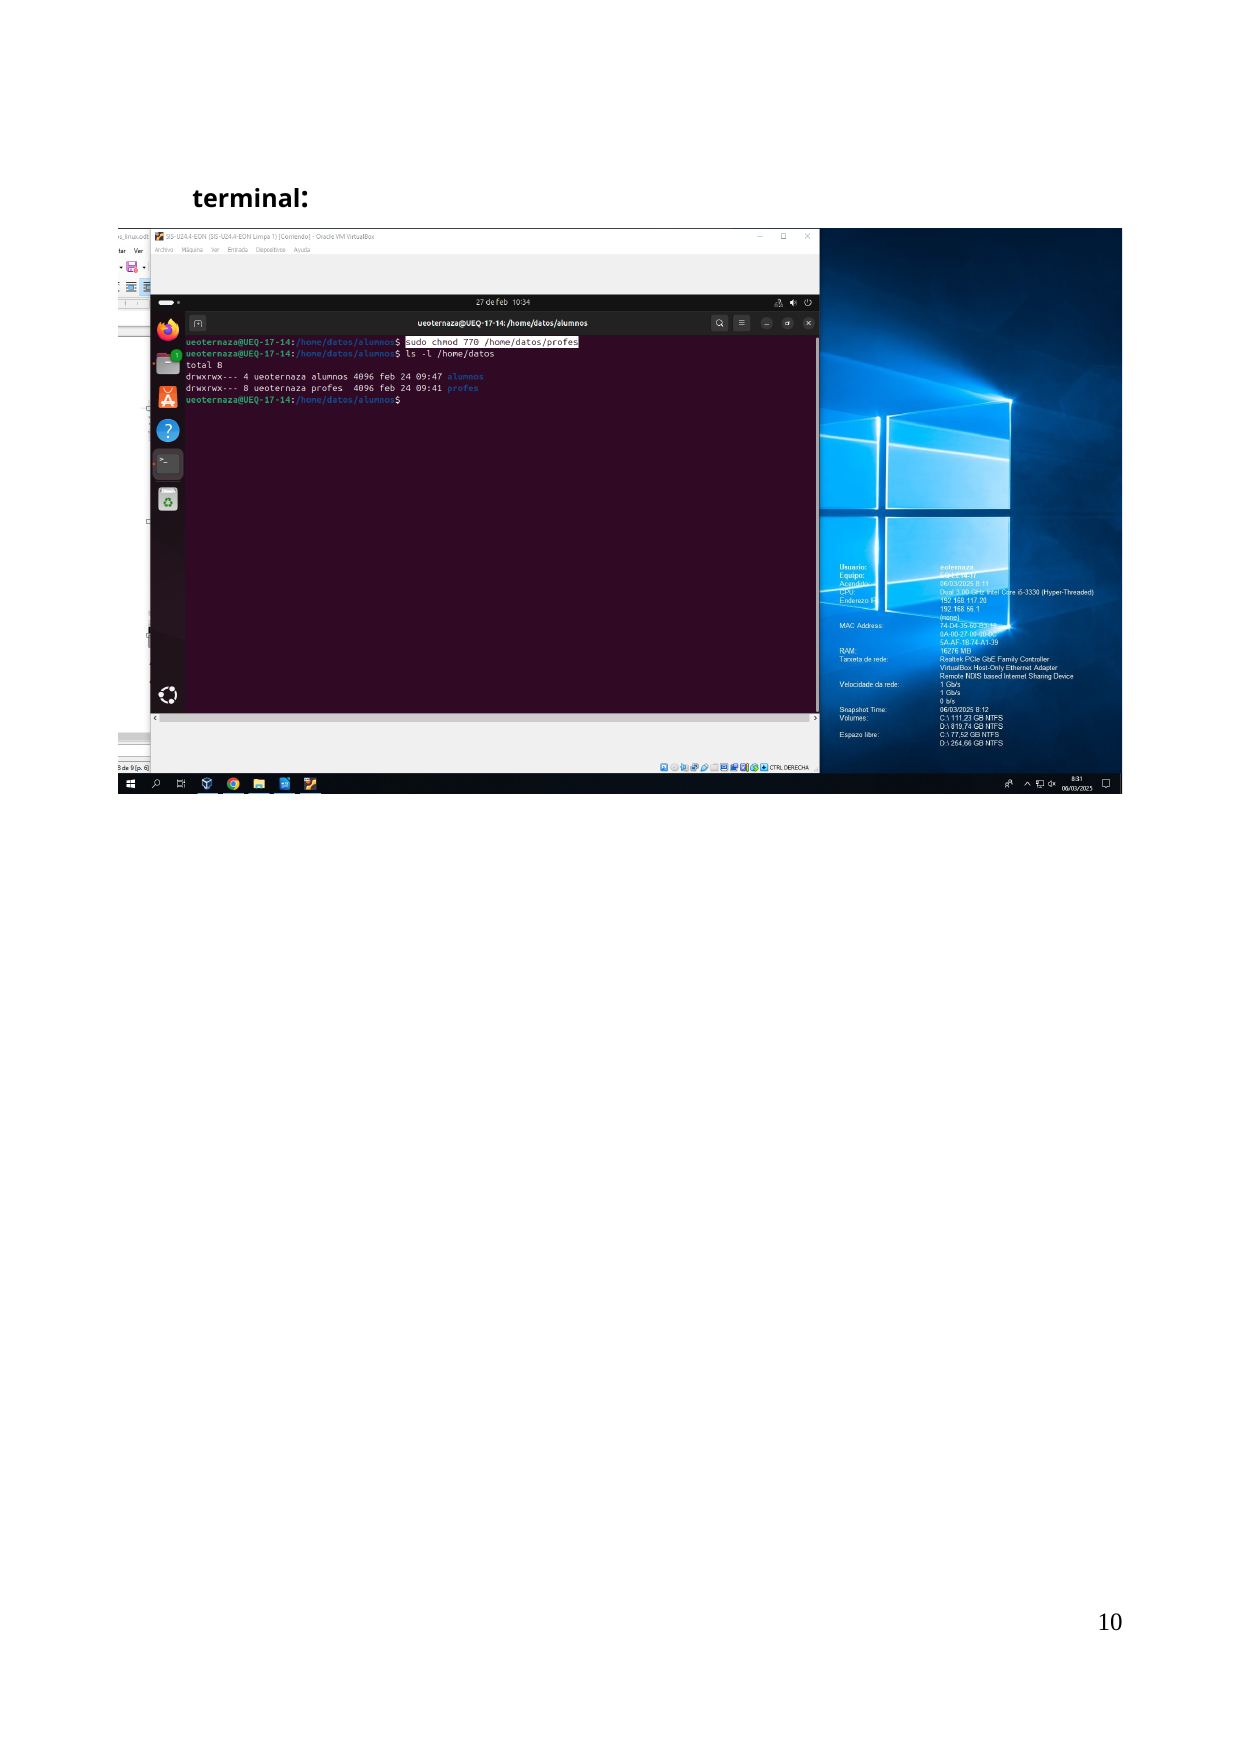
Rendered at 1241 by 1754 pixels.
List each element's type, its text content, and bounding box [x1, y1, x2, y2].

picture [118, 228, 1123, 794]
subtitle terminal: [118, 176, 1122, 216]
